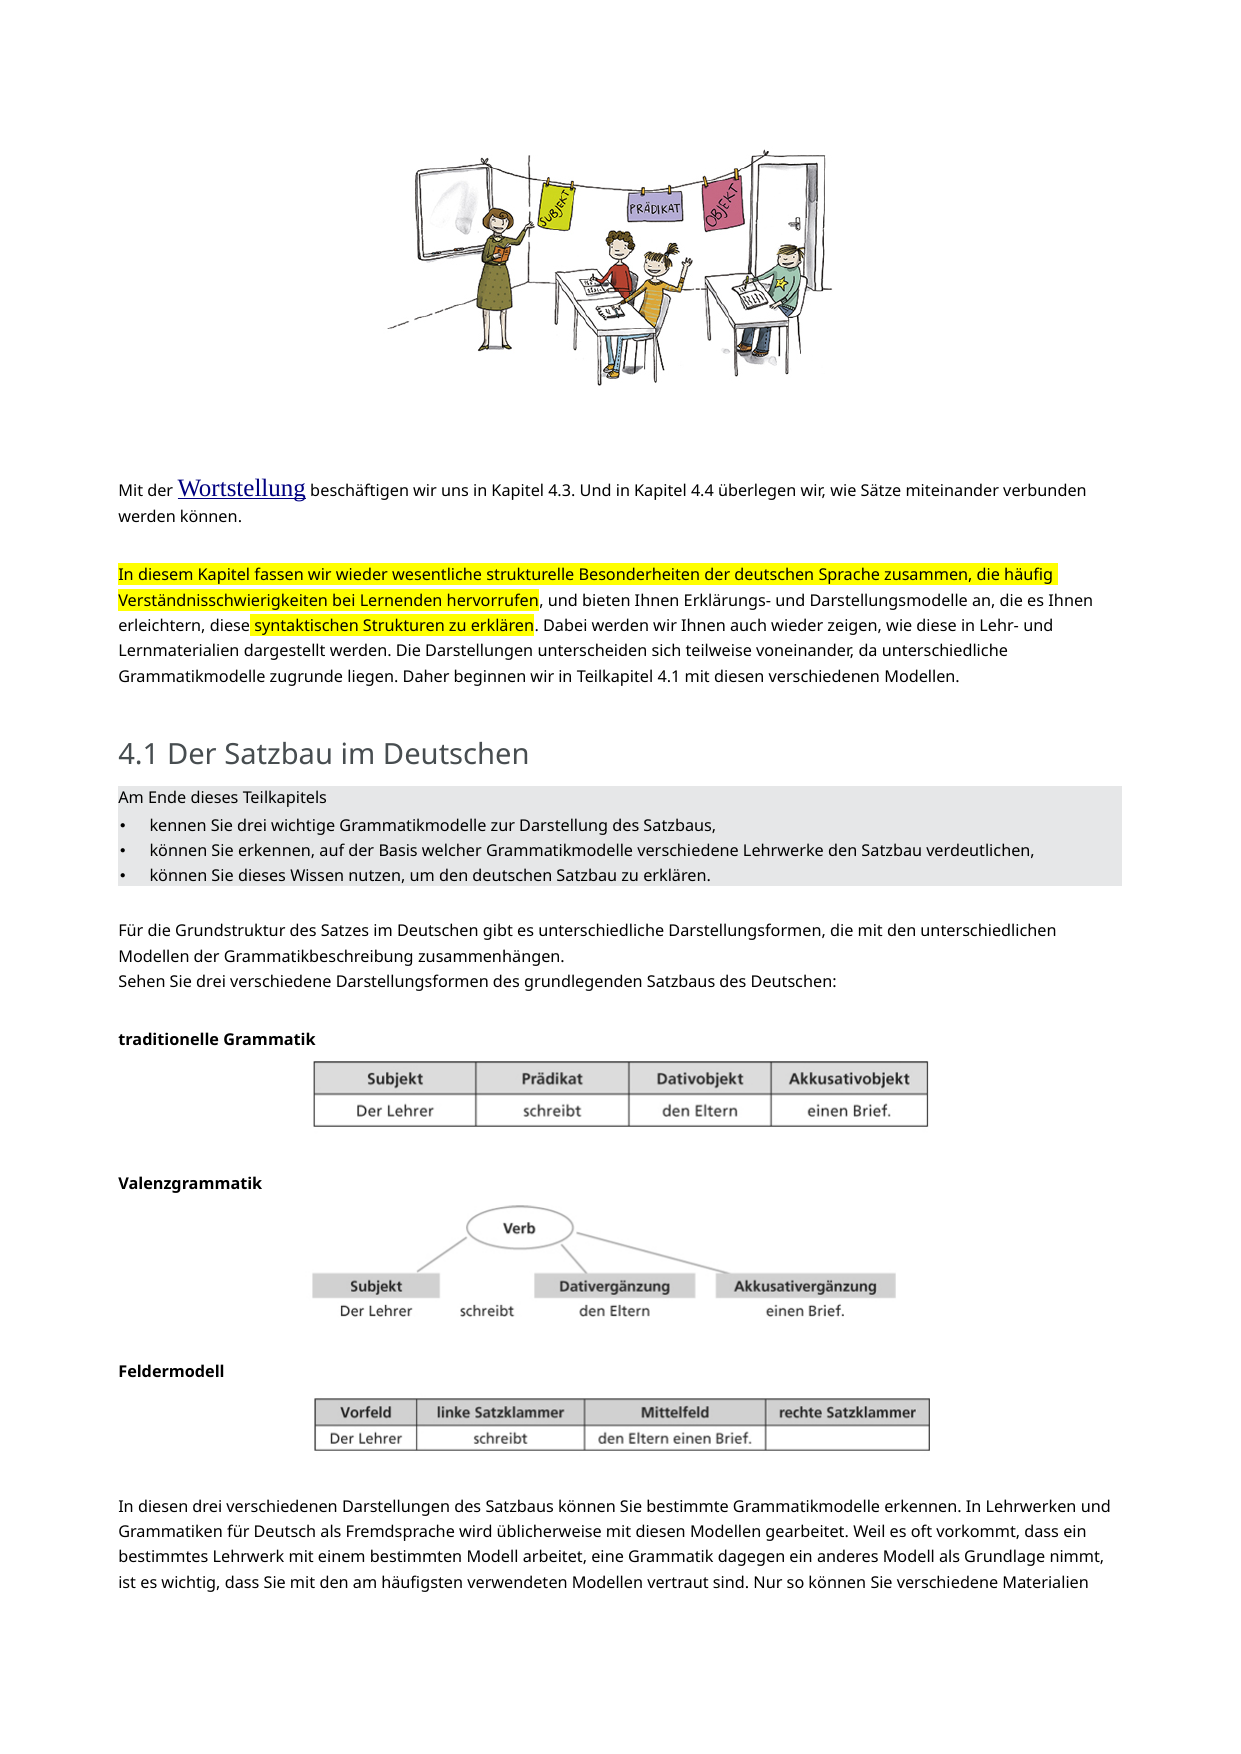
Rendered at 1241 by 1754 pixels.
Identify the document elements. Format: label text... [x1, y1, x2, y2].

text Sehen Sie drei verschiedene Darstellungsformen des grundlegenden Satzbaus des Deutschen: [118, 970, 1122, 992]
text Mit der Wortstellung beschäftigen wir uns in Kapitel 4.3. Und in Kapitel 4.4 überlegen wir, wie Sätze miteinander verbunden werden können. [118, 473, 1122, 527]
text Valenzgrammatik [118, 1172, 1122, 1194]
text In diesen drei verschiedenen Darstellungen des Satzbaus können Sie bestimmte Grammatikmodelle erkennen. In Lehrwerken und Grammatiken für Deutsch als Fremdsprache wird üblicherweise mit diesen Modellen gearbeitet. Weil es oft vorkommt, dass ein bestimmtes Lehrwerk mit einem bestimmten Modell arbeitet, eine Grammatik dagegen ein anderes Modell als Grundlage nimmt, ist es wichtig, dass Sie mit den am häufigsten verwendeten Modellen vertraut sind. Nur so können Sie verschiedene Materialien [118, 1494, 1122, 1593]
list können Sie dieses Wissen nutzen, um den deutschen Satzbau zu erklären. [120, 861, 1122, 886]
text traditionelle Grammatik [118, 1028, 1122, 1051]
picture [305, 1385, 936, 1458]
text In diesem Kapitel fassen wir wieder wesentliche strukturelle Besonderheiten der deutschen Sprache zusammen, die häufig Verständnisschwierigkeiten bei Lernenden hervorrufen, und bieten Ihnen Erklärungs- und Darstellungsmodelle an, die es Ihnen erleichtern, diese syntaktischen Strukturen zu erklären. Dabei werden wir Ihnen auch wieder zeigen, wie diese in Lehr- und Lernmaterialien dargestellt werden. Die Darstellungen unterscheiden sich teilweise voneinander, da unterschiedliche Grammatikmodelle zugrunde liegen. Daher beginnen wir in Teilkapitel 4.1 mit diesen verschiedenen Modellen. [118, 563, 1122, 687]
list kennen Sie drei wichtige Grammatikmodelle zur Darstellung des Satzbaus, [120, 811, 1122, 836]
picture [382, 131, 836, 403]
picture [305, 1197, 936, 1323]
text Feldermodell [118, 1360, 1122, 1382]
text Am Ende dieses Teilkapitels [118, 786, 1122, 808]
text Für die Grundstruktur des Satzes im Deutschen gibt es unterschiedliche Darstellungsformen, die mit den unterschiedlichen Modellen der Grammatikbeschreibung zusammenhängen. [118, 919, 1122, 967]
picture [305, 1053, 936, 1135]
list können Sie erkennen, auf der Basis welcher Grammatikmodelle verschiedene Lehrwerke den Satzbau verdeutlichen, [120, 836, 1122, 861]
subtitle 4.1 Der Satzbau im Deutschen [118, 733, 1122, 773]
